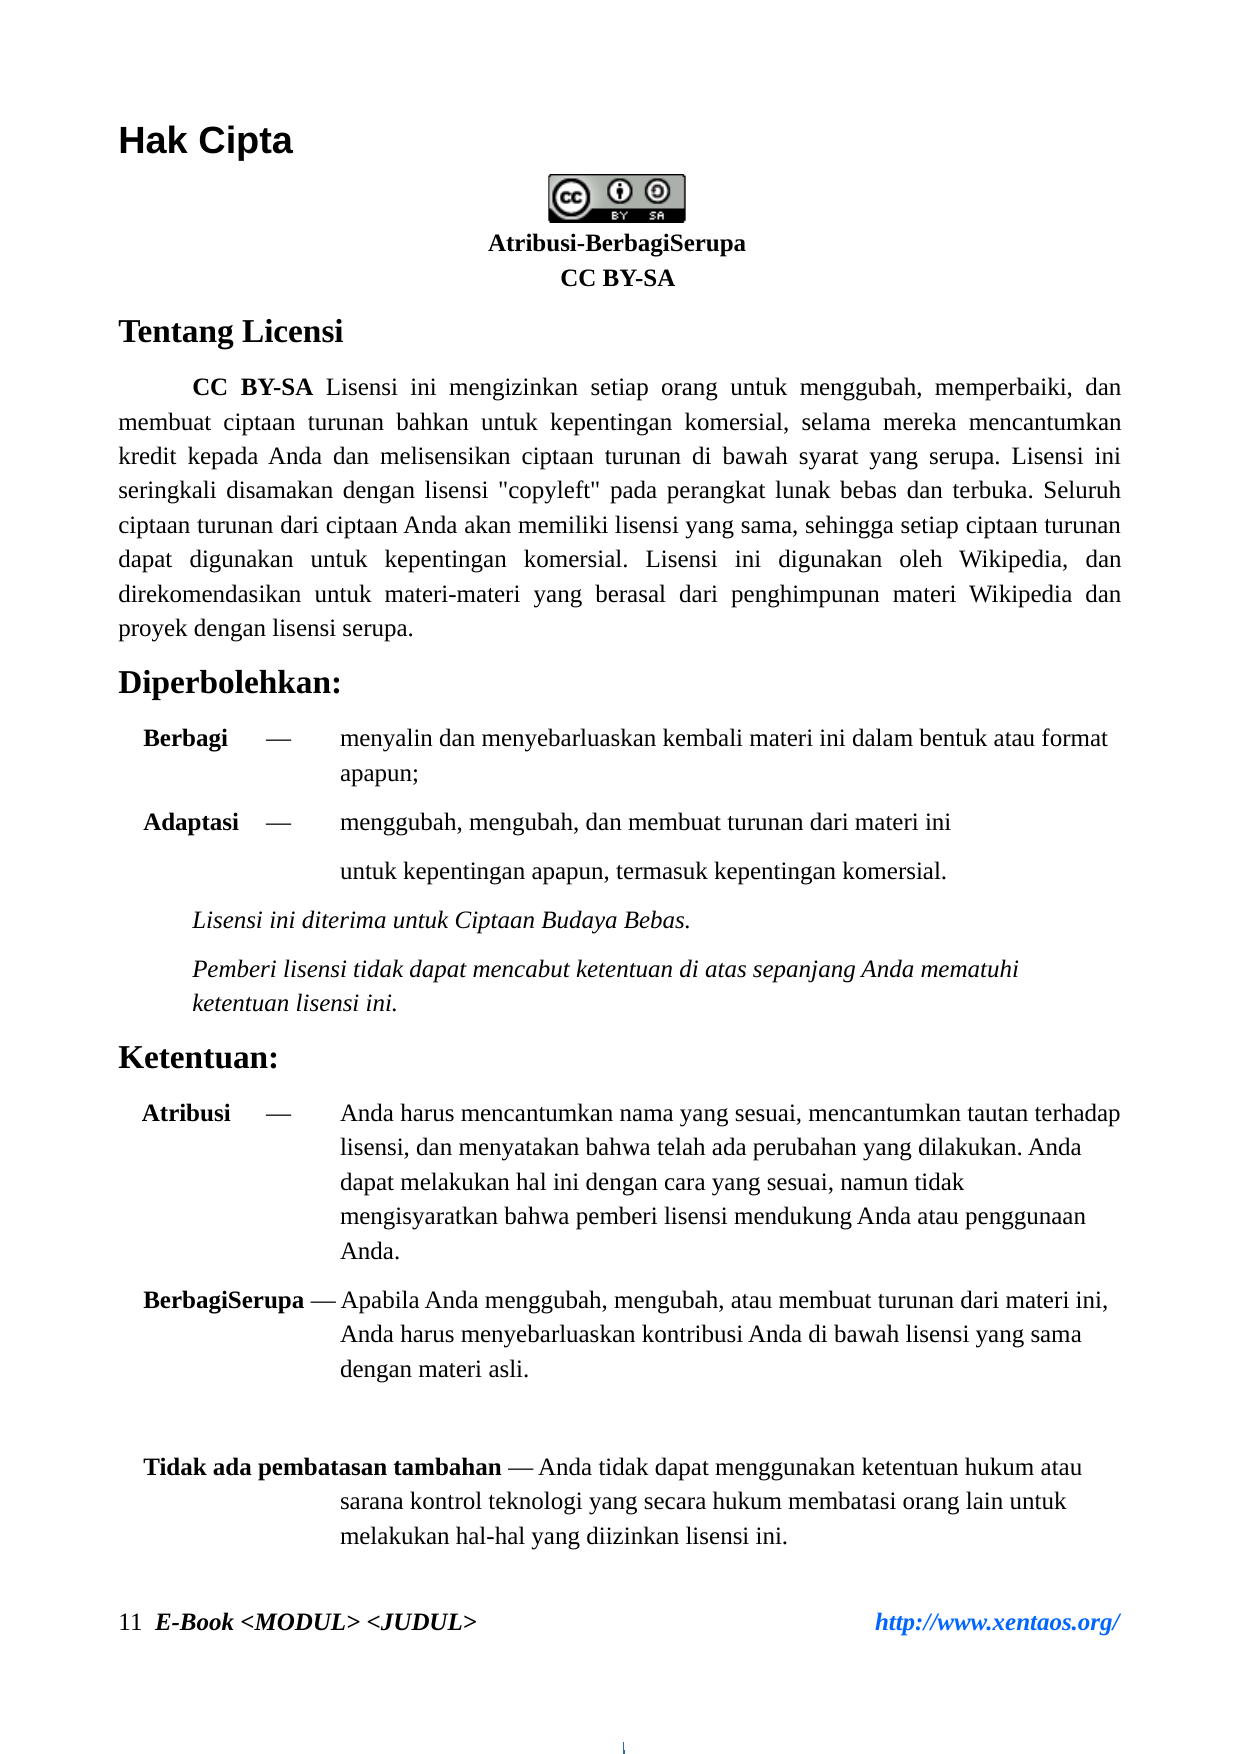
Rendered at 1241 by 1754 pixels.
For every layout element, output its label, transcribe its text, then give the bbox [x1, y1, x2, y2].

text BerbagiSerupa — Apabila Anda menggubah, mengubah, atau membuat turunan dari materi ini, Anda harus menyebarluaskan kontribusi Anda di bawah lisensi yang sama dengan materi asli. [118, 1285, 1122, 1383]
text Tentang Licensi [118, 312, 1122, 350]
text Diperbolehkan: [118, 663, 1122, 701]
text Atribusi — Anda harus mencantumkan nama yang sesuai, mencantumkan tautan terhadap lisensi, dan menyatakan bahwa telah ada perubahan yang dilakukan. Anda dapat melakukan hal ini dengan cara yang sesuai, namun tidak mengisyaratkan bahwa pemberi lisensi mendukung Anda atau penggunaan Anda. [118, 1098, 1122, 1264]
picture [548, 174, 686, 223]
text Tidak ada pembatasan tambahan — Anda tidak dapat menggunakan ketentuan hukum atau sarana kontrol teknologi yang secara hukum membatasi orang lain untuk melakukan hal-hal yang diizinkan lisensi ini. [118, 1452, 1122, 1550]
text Pemberi lisensi tidak dapat mencabut ketentuan di atas sepanjang Anda mematuhi ketentuan lisensi ini. [118, 954, 1122, 1017]
text Berbagi — menyalin dan menyebarluaskan kembali materi ini dalam bentuk atau format apapun; [118, 723, 1122, 786]
text Lisensi ini diterima untuk Ciptaan Budaya Bebas. [118, 905, 1122, 933]
text CC BY-SA Lisensi ini mengizinkan setiap orang untuk menggubah, memperbaiki, dan membuat ciptaan turunan bahkan untuk kepentingan komersial, selama mereka mencantumkan kredit kepada Anda dan melisensikan ciptaan turunan di bawah syarat yang serupa. Lisensi ini seringkali disamakan dengan lisensi "copyleft" pada perangkat lunak bebas dan terbuka. Seluruh ciptaan turunan dari ciptaan Anda akan memiliki lisensi yang sama, sehingga setiap ciptaan turunan dapat digunakan untuk kepentingan komersial. Lisensi ini digunakan oleh Wikipedia, dan direkomendasikan untuk materi-materi yang berasal dari penghimpunan materi Wikipedia dan proyek dengan lisensi serupa. [118, 372, 1122, 642]
subtitle Hak Cipta [118, 118, 1122, 162]
text Adaptasi — menggubah, mengubah, dan membuat turunan dari materi ini [118, 807, 1122, 835]
text untuk kepentingan apapun, termasuk kepentingan komersial. [118, 856, 1122, 884]
text Ketentuan: [118, 1037, 1122, 1076]
text Atribusi-BerbagiSerupa CC BY-SA [118, 228, 1122, 291]
